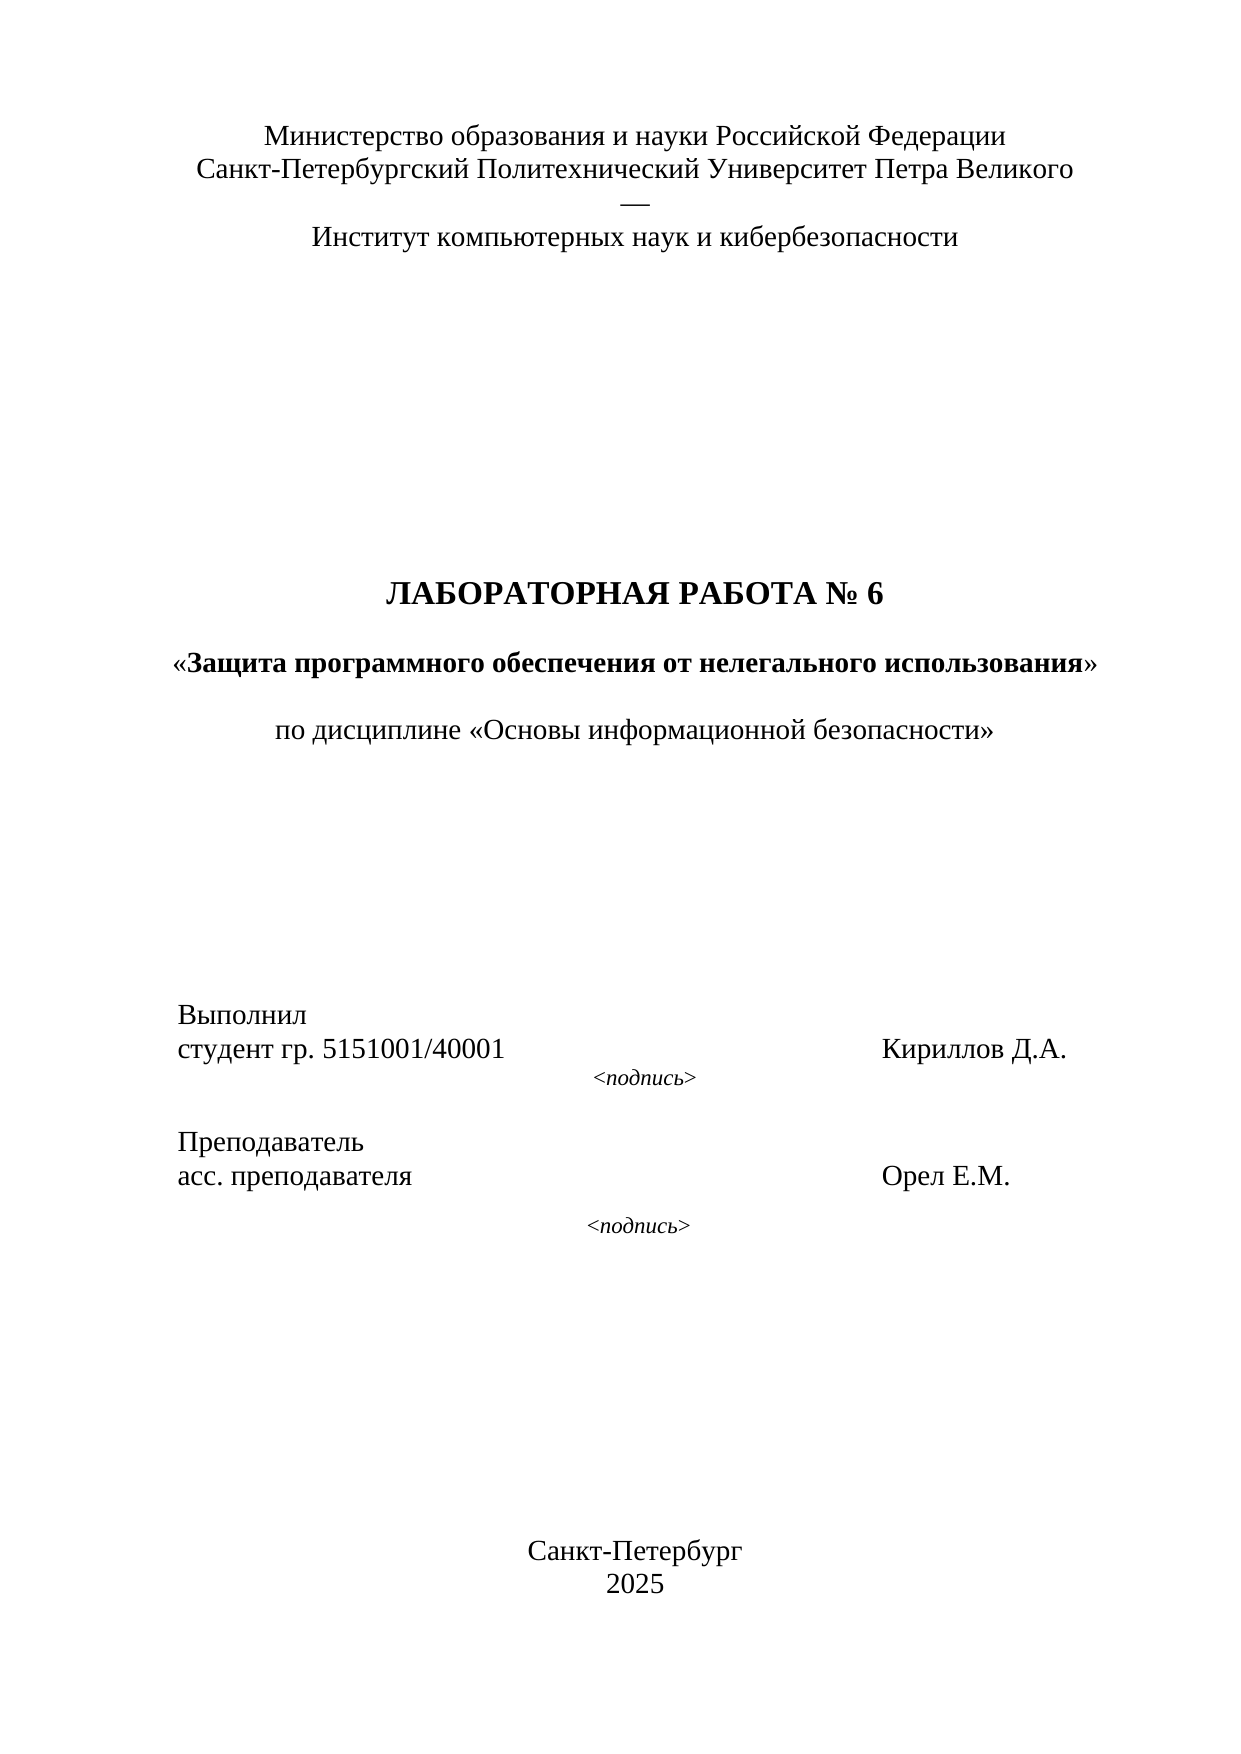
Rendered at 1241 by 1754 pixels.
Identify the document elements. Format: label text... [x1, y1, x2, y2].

list Министерство образования и науки Российской Федерации [118, 118, 1152, 152]
list <подпись> [177, 1064, 1152, 1091]
list Институт компьютерных наук и кибербезопасности [118, 219, 1152, 252]
list 2025 [118, 1566, 1152, 1600]
list «Защита программного обеспечения от нелегального использования» [118, 645, 1152, 679]
text ЛАБОРАТОРНАЯ РАБОТА № 6 [118, 573, 1152, 612]
list Выполнил [177, 997, 1152, 1031]
list студент гр. 5151001/40001 Кириллов Д.А. [177, 1031, 1152, 1064]
list асс. преподавателя Орел Е.М. [177, 1158, 1152, 1191]
text <подпись> [177, 1212, 1152, 1239]
list по дисциплине «Основы информационной безопасности» [118, 712, 1152, 746]
list Санкт-Петербургский Политехнический Университет Петра Великого [118, 152, 1152, 185]
list — [118, 185, 1152, 219]
list Преподаватель [177, 1124, 1152, 1158]
list Санкт-Петербург [118, 1533, 1152, 1566]
